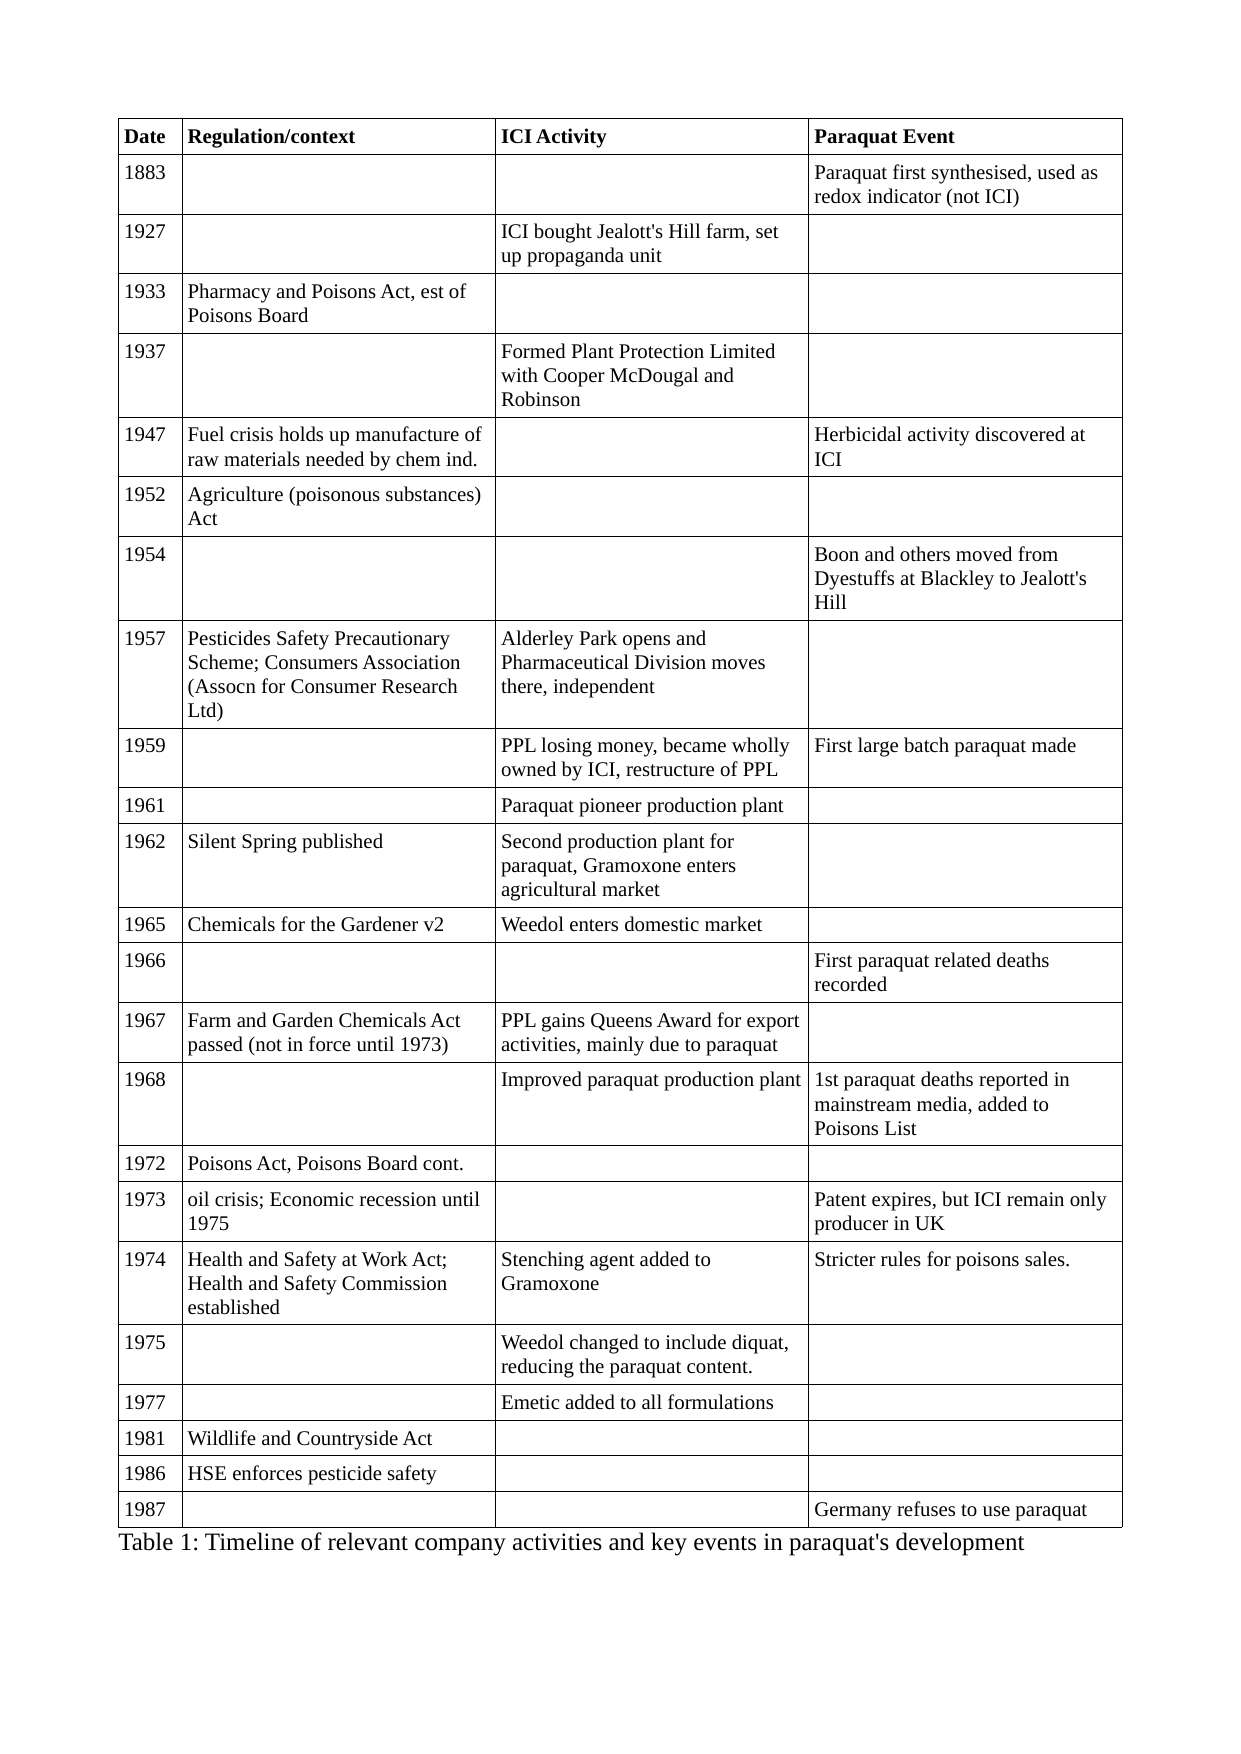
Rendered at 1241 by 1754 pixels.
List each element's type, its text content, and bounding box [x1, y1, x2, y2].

table_cell 1981 [119, 1421, 182, 1455]
table_cell Fuel crisis holds up manufacture of raw materials needed by chem ind. [183, 418, 495, 476]
table_cell Agriculture (poisonous substances) Act [183, 477, 495, 536]
table_cell [496, 274, 808, 333]
table_cell [496, 1146, 808, 1181]
table_cell Formed Plant Protection Limited with Cooper McDougal and Robinson [496, 334, 808, 417]
table_cell [183, 1492, 495, 1527]
table_cell Chemicals for the Gardener v2 [183, 908, 495, 942]
table_cell [496, 1421, 808, 1455]
table_cell [809, 1385, 1122, 1420]
table_cell Weedol enters domestic market [496, 908, 808, 942]
table_header Date [119, 119, 182, 154]
table_cell First large batch paraquat made [809, 729, 1122, 787]
table_cell 1966 [119, 943, 182, 1002]
table_cell [809, 824, 1122, 907]
table_cell PPL losing money, became wholly owned by ICI, restructure of PPL [496, 729, 808, 787]
table_cell [183, 1063, 495, 1145]
table_cell Emetic added to all formulations [496, 1385, 808, 1420]
table_cell Pesticides Safety Precautionary Scheme; Consumers Association (Assocn for Consumer Research Ltd) [183, 621, 495, 727]
table_cell Boon and others moved from Dyestuffs at Blackley to Jealott's Hill [809, 537, 1122, 620]
table_cell [183, 943, 495, 1002]
table_cell Weedol changed to include diquat, reducing the paraquat content. [496, 1325, 808, 1384]
table_cell [809, 215, 1122, 273]
table_cell 1977 [119, 1385, 182, 1420]
table_cell [496, 1456, 808, 1491]
table_cell [809, 788, 1122, 823]
table_cell [183, 155, 495, 213]
table_cell 1947 [119, 418, 182, 476]
table_cell 1967 [119, 1003, 182, 1062]
table_cell [183, 1325, 495, 1384]
table_cell [496, 537, 808, 620]
table_cell Improved paraquat production plant [496, 1063, 808, 1145]
table_header ICI Activity [496, 119, 808, 154]
text Table 1: Timeline of relevant company activities and key events in paraquat's development [118, 1528, 1122, 1555]
table_cell [809, 334, 1122, 417]
table_cell 1973 [119, 1182, 182, 1241]
table_cell First paraquat related deaths recorded [809, 943, 1122, 1002]
table_cell Wildlife and Countryside Act [183, 1421, 495, 1455]
table_cell 1965 [119, 908, 182, 942]
table_cell [809, 477, 1122, 536]
table_cell 1954 [119, 537, 182, 620]
table_cell Herbicidal activity discovered at ICI [809, 418, 1122, 476]
table_cell Germany refuses to use paraquat [809, 1492, 1122, 1527]
table_cell [809, 1421, 1122, 1455]
table_cell 1933 [119, 274, 182, 333]
table_cell [496, 418, 808, 476]
table_cell [809, 621, 1122, 727]
table_cell [183, 788, 495, 823]
table_cell Stricter rules for poisons sales. [809, 1242, 1122, 1324]
table_cell 1974 [119, 1242, 182, 1324]
table_cell 1st paraquat deaths reported in mainstream media, added to Poisons List [809, 1063, 1122, 1145]
table_cell [809, 1456, 1122, 1491]
table_cell [183, 537, 495, 620]
table_cell 1937 [119, 334, 182, 417]
table_cell 1968 [119, 1063, 182, 1145]
table_cell 1952 [119, 477, 182, 536]
table_cell 1972 [119, 1146, 182, 1181]
table_cell Alderley Park opens and Pharmaceutical Division moves there, independent [496, 621, 808, 727]
table_cell [809, 908, 1122, 942]
table_cell Farm and Garden Chemicals Act passed (not in force until 1973) [183, 1003, 495, 1062]
table_cell Stenching agent added to Gramoxone [496, 1242, 808, 1324]
table_cell [496, 1182, 808, 1241]
table_cell 1987 [119, 1492, 182, 1527]
table_cell Paraquat pioneer production plant [496, 788, 808, 823]
table_cell 1961 [119, 788, 182, 823]
table_cell [496, 943, 808, 1002]
table_cell 1959 [119, 729, 182, 787]
table_cell 1962 [119, 824, 182, 907]
table_cell [496, 155, 808, 213]
table_cell 1975 [119, 1325, 182, 1384]
table_cell 1927 [119, 215, 182, 273]
table_cell Pharmacy and Poisons Act, est of Poisons Board [183, 274, 495, 333]
table_cell [183, 1385, 495, 1420]
table_cell HSE enforces pesticide safety [183, 1456, 495, 1491]
table_cell 1957 [119, 621, 182, 727]
table_cell [183, 729, 495, 787]
table_cell [809, 1003, 1122, 1062]
table_cell [183, 215, 495, 273]
table_cell 1883 [119, 155, 182, 213]
table_cell [183, 334, 495, 417]
table_cell PPL gains Queens Award for export activities, mainly due to paraquat [496, 1003, 808, 1062]
table_header Regulation/context [183, 119, 495, 154]
table_cell Health and Safety at Work Act; Health and Safety Commission established [183, 1242, 495, 1324]
table_cell [809, 1146, 1122, 1181]
table_cell Poisons Act, Poisons Board cont. [183, 1146, 495, 1181]
table_cell Silent Spring published [183, 824, 495, 907]
table_cell Paraquat first synthesised, used as redox indicator (not ICI) [809, 155, 1122, 213]
table_cell oil crisis; Economic recession until 1975 [183, 1182, 495, 1241]
table_cell ICI bought Jealott's Hill farm, set up propaganda unit [496, 215, 808, 273]
table_cell Second production plant for paraquat, Gramoxone enters agricultural market [496, 824, 808, 907]
table_header Paraquat Event [809, 119, 1122, 154]
table_cell [496, 1492, 808, 1527]
table_cell 1986 [119, 1456, 182, 1491]
table_cell [809, 1325, 1122, 1384]
table_cell [809, 274, 1122, 333]
table_cell Patent expires, but ICI remain only producer in UK [809, 1182, 1122, 1241]
table_cell [496, 477, 808, 536]
